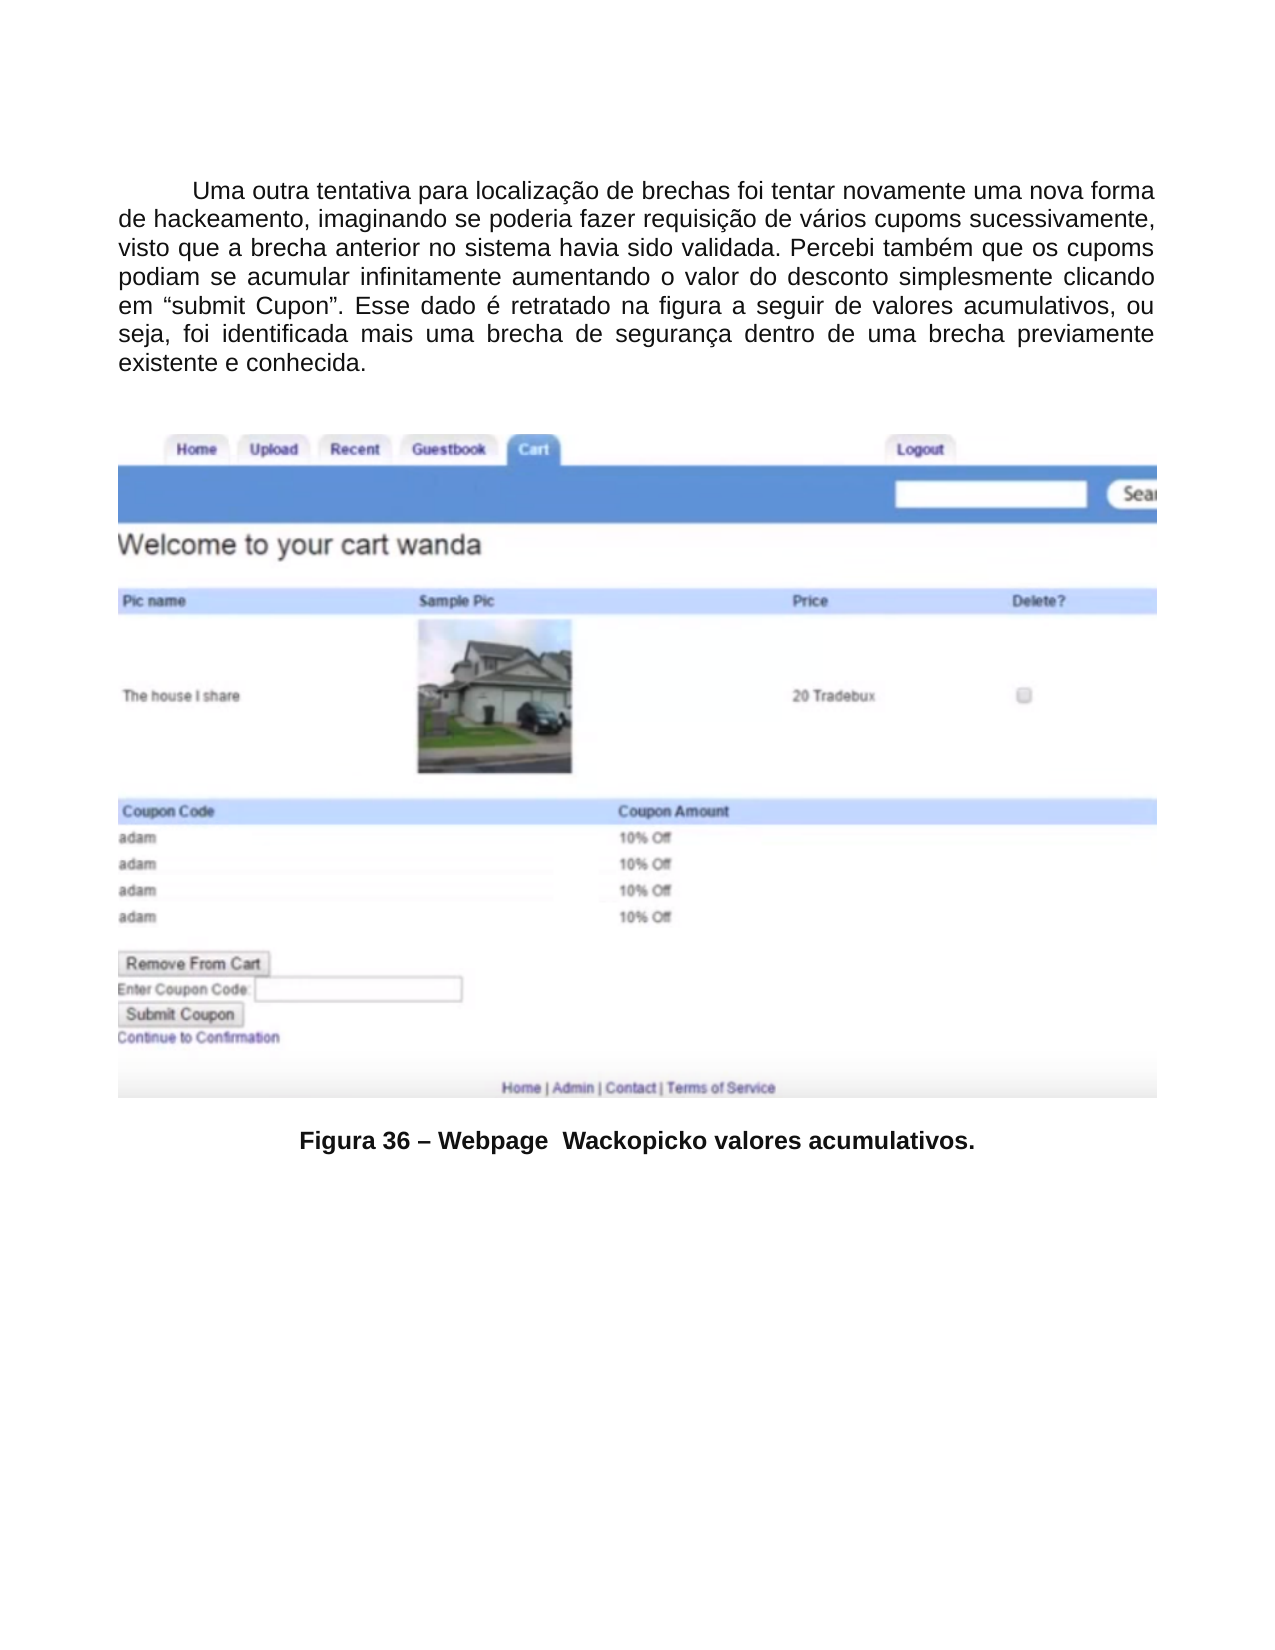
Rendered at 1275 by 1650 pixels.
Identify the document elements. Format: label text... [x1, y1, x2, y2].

text Figura 36 – Webpage Wackopicko valores acumulativos. [118, 1126, 1157, 1155]
picture [118, 434, 1157, 1098]
text Uma outra tentativa para localização de brechas foi tentar novamente uma nova forma de hackeamento, imaginando se poderia fazer requisição de vários cupoms sucessivamente, visto que a brecha anterior no sistema havia sido validada. Percebi também que os cupoms podiam se acumular infinitamente aumentando o valor do desconto simplesmente clicando em “submit Cupon”. Esse dado é retratado na figura a seguir de valores acumulativos, ou seja, foi identificada mais uma brecha de segurança dentro de uma brecha previamente existente e conhecida. [118, 176, 1157, 377]
